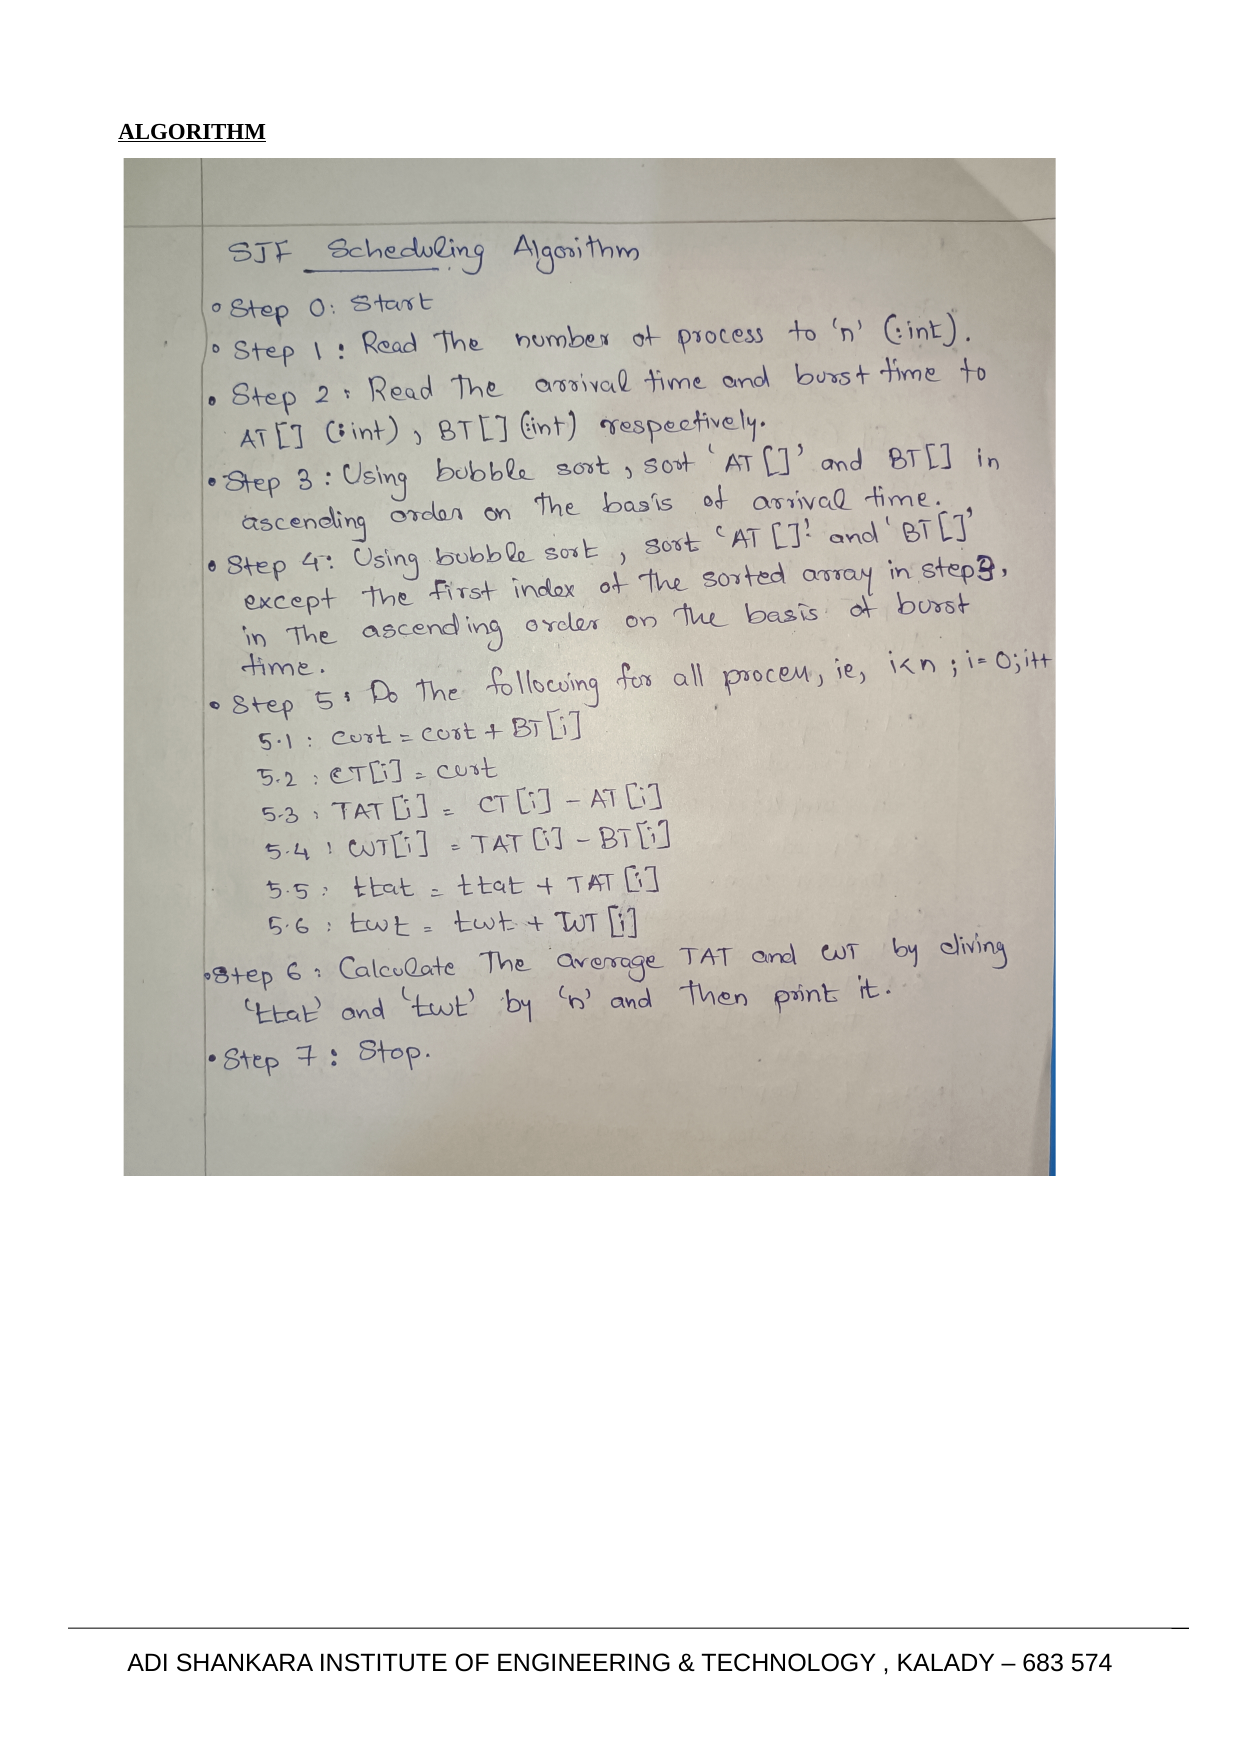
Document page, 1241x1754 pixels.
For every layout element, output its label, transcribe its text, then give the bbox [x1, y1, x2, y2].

text ALGORITHM [118, 118, 1122, 144]
picture [123, 288, 1056, 659]
